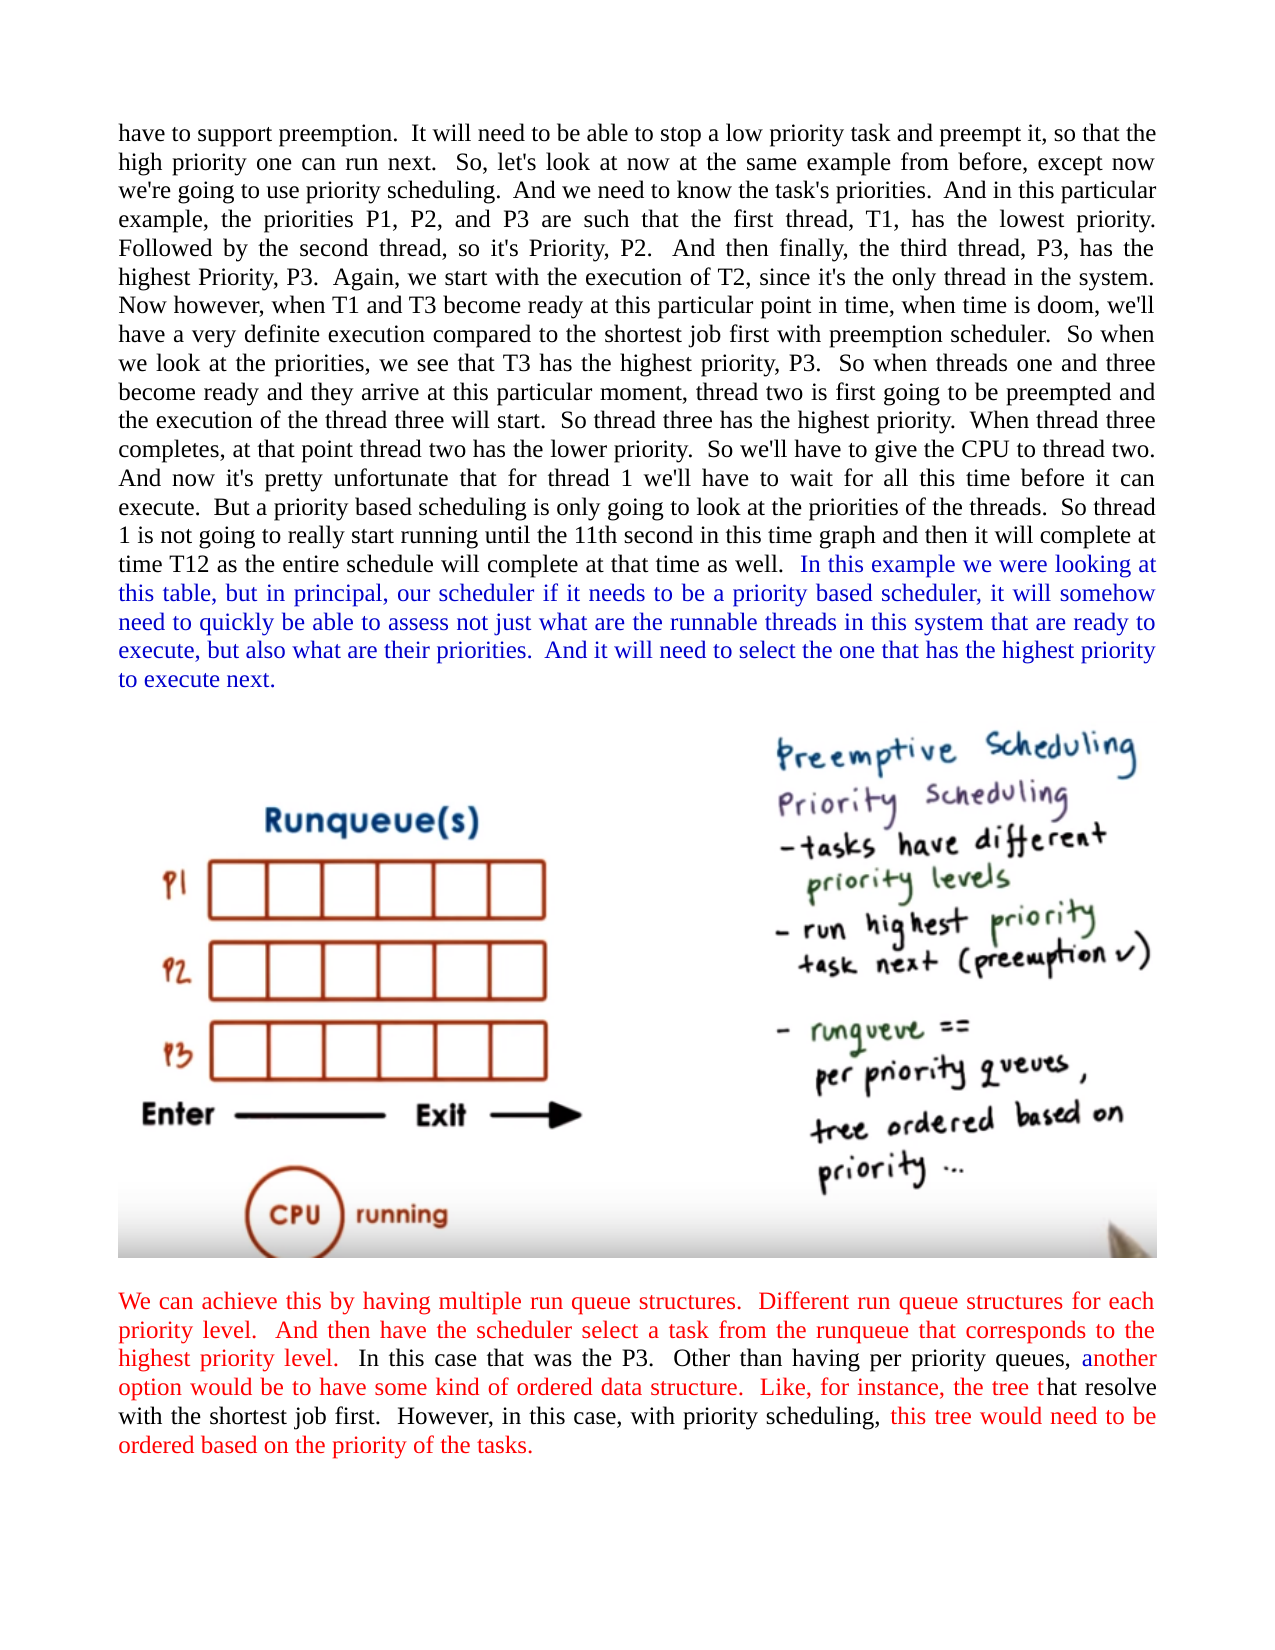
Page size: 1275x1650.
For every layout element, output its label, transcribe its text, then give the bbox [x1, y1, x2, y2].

picture [118, 721, 1157, 1258]
text We can achieve this by having multiple run queue structures. Different run queue structures for each priority level. And then have the scheduler select a task from the runqueue that corresponds to the highest priority level. In this case that was the P3. Other than having per priority queues, another option would be to have some kind of ordered data structure. Like, for instance, the tree that resolve with the shortest job first. However, in this case, with priority scheduling, this tree would need to be ordered based on the priority of the tasks. [118, 1286, 1157, 1458]
text have to support preemption. It will need to be able to stop a low priority task and preempt it, so that the high priority one can run next. So, let's look at now at the same example from before, except now we're going to use priority scheduling. And we need to know the task's priorities. And in this particular example, the priorities P1, P2, and P3 are such that the first thread, T1, has the lowest priority. Followed by the second thread, so it's Priority, P2. And then finally, the third thread, P3, has the highest Priority, P3. Again, we start with the execution of T2, since it's the only thread in the system. Now however, when T1 and T3 become ready at this particular point in time, when time is doom, we'll have a very definite execution compared to the shortest job first with preemption scheduler. So when we look at the priorities, we see that T3 has the highest priority, P3. So when threads one and three become ready and they arrive at this particular moment, thread two is first going to be preempted and the execution of the thread three will start. So thread three has the highest priority. When thread three completes, at that point thread two has the lower priority. So we'll have to give the CPU to thread two. And now it's pretty unfortunate that for thread 1 we'll have to wait for all this time before it can execute. But a priority based scheduling is only going to look at the priorities of the threads. So thread 1 is not going to really start running until the 11th second in this time graph and then it will complete at time T12 as the entire schedule will complete at that time as well. In this example we were looking at this table, but in principal, our scheduler if it needs to be a priority based scheduler, it will somehow need to quickly be able to assess not just what are the runnable threads in this system that are ready to execute, but also what are their priorities. And it will need to select the one that has the highest priority to execute next. [118, 118, 1157, 693]
